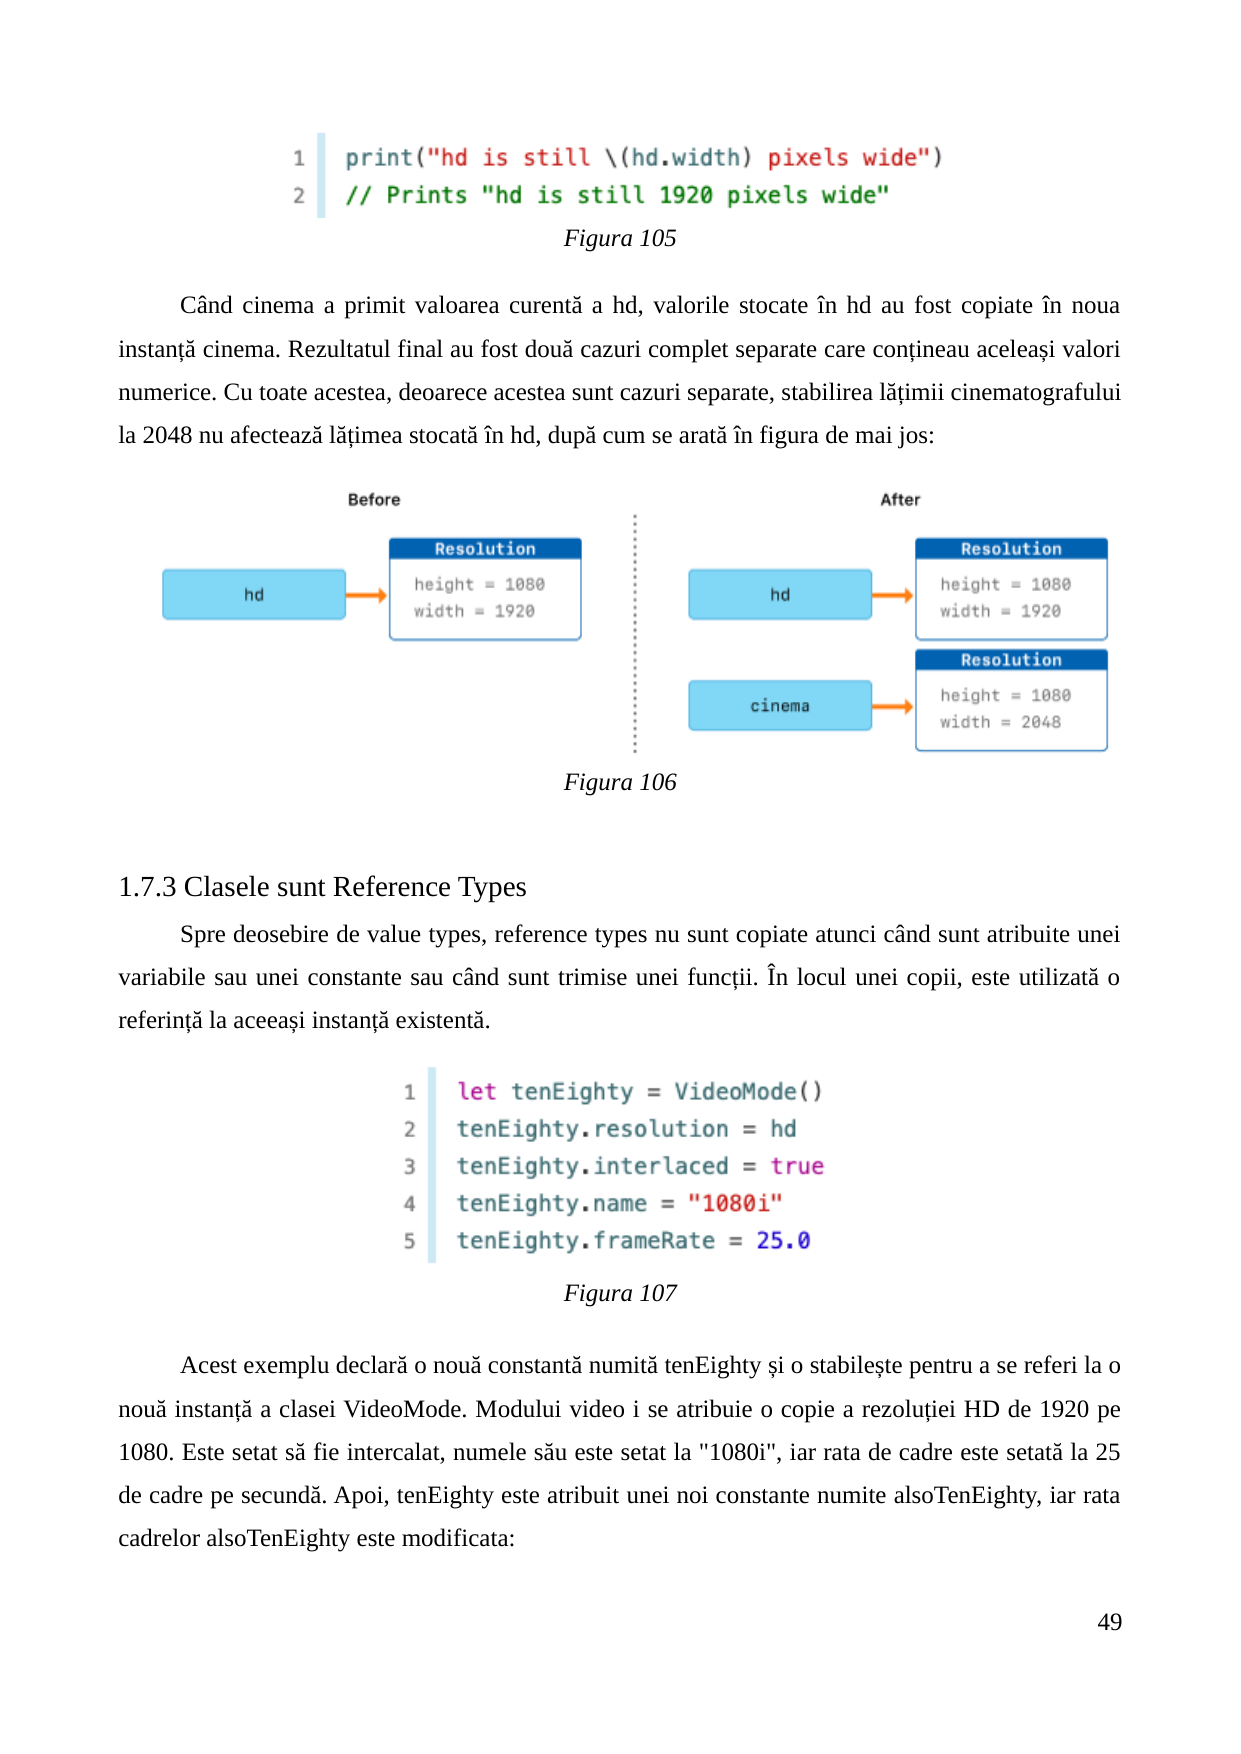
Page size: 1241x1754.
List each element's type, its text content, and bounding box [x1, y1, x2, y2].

picture [392, 1061, 849, 1273]
text Acest exemplu declară o nouă constantă numită tenEighty și o stabilește pentru a se referi la o nouă instanță a clasei VideoMode. Modului video i se atribuie o copie a rezoluției HD de 1920 pe 1080. Este setat să fie intercalat, numele său este setat la "1080i", iar rata de cadre este setată la 25 de cadre pe secundă. Apoi, tenEighty este atribuit unei noi constante numite alsoTenEighty, iar rata cadrelor alsoTenEighty este modificata: [118, 1351, 1122, 1552]
text Figura 106 [118, 762, 1122, 796]
text Figura 105 [290, 218, 950, 252]
text Spre deosebire de value types, reference types nu sunt copiate atunci când sunt atribuite unei variabile sau unei constante sau când sunt trimise unei funcții. În locul unei copii, este utilizată o referință la aceeași instanță existentă. [118, 919, 1122, 1034]
picture [290, 130, 951, 218]
text Figura 107 [392, 1273, 849, 1307]
subtitle 1.7.3 Clasele sunt Reference Types [118, 869, 1122, 902]
picture [118, 475, 1123, 762]
text Când cinema a primit valoarea curentă a hd, valorile stocate în hd au fost copiate în noua instanță cinema. Rezultatul final au fost două cazuri complet separate care conțineau aceleași valori numerice. Cu toate acestea, deoarece acestea sunt cazuri separate, stabilirea lățimii cinematografului la 2048 nu afectează lățimea stocată în hd, după cum se arată în figura de mai jos: [118, 291, 1122, 449]
